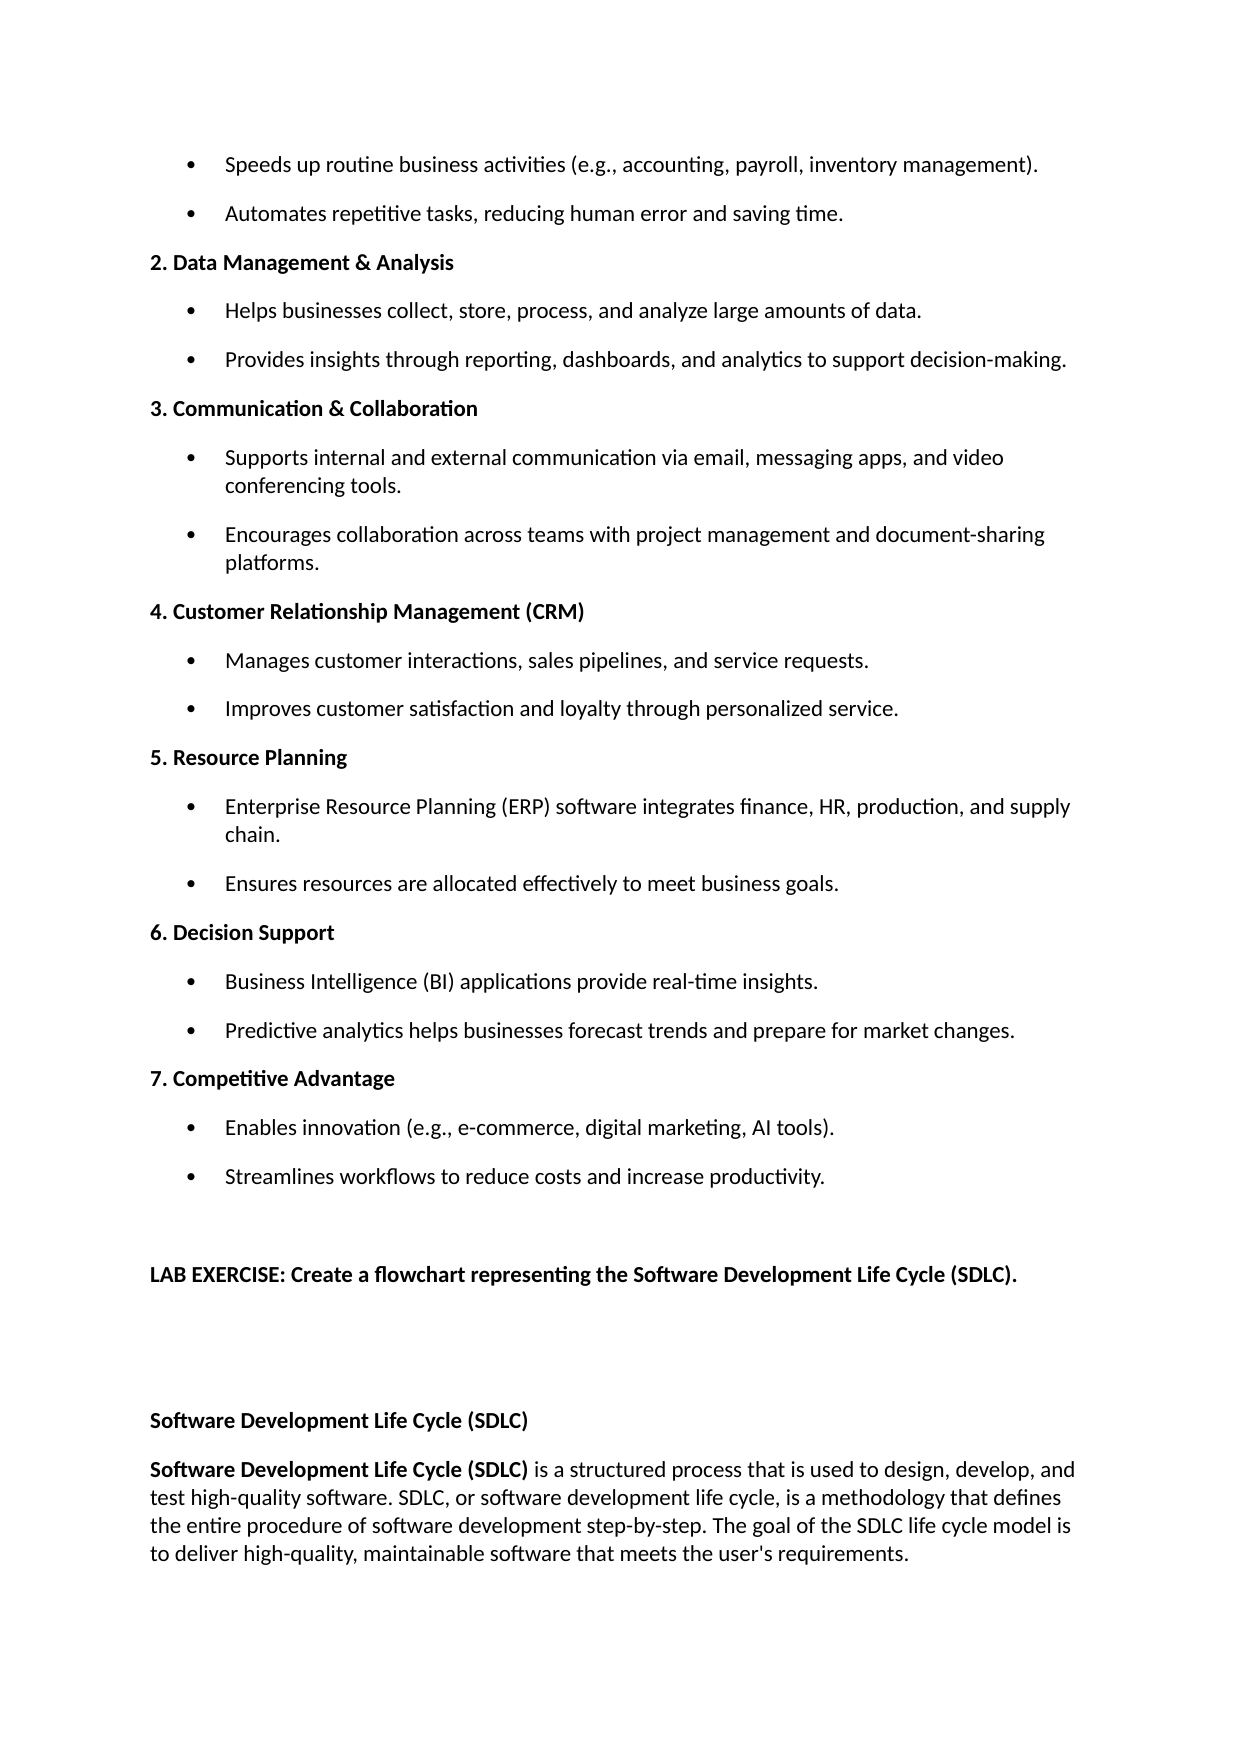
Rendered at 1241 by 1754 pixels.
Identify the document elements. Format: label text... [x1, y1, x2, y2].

text 6. Decision Support [150, 918, 1090, 946]
list Manages customer interactions, sales pipelines, and service requests. [187, 646, 1090, 674]
text Software Development Life Cycle (SDLC) is a structured process that is used to design, develop, and test high-quality software. SDLC, or software development life cycle, is a methodology that defines the entire procedure of software development step-by-step. The goal of the SDLC life cycle model is to deliver high-quality, maintainable software that meets the user's requirements. [150, 1455, 1090, 1567]
text 2. Data Management & Analysis [150, 248, 1090, 276]
list Improves customer satisfaction and loyalty through personalized service. [187, 694, 1090, 723]
list Automates repetitive tasks, reducing human error and saving time. [187, 199, 1090, 227]
text 3. Communication & Collaboration [150, 394, 1090, 422]
list Provides insights through reporting, dashboards, and analytics to support decision-making. [187, 345, 1090, 373]
list Enables innovation (e.g., e-commerce, digital marketing, AI tools). [187, 1113, 1090, 1141]
text Software Development Life Cycle (SDLC) [150, 1407, 1090, 1434]
list Enterprise Resource Planning (ERP) software integrates finance, HR, production, and supply chain. [187, 792, 1090, 848]
list Speeds up routine business activities (e.g., accounting, payroll, inventory management). [187, 150, 1090, 178]
list Encourages collaboration across teams with project management and document-sharing platforms. [187, 520, 1090, 576]
text 5. Resource Planning [150, 743, 1090, 771]
list Ensures resources are allocated effectively to meet business goals. [187, 869, 1090, 897]
list Predictive analytics helps businesses forecast trends and prepare for market changes. [187, 1016, 1090, 1044]
text LAB EXERCISE: Create a flowchart representing the Software Development Life Cycle (SDLC). [150, 1260, 1090, 1288]
list Helps businesses collect, store, process, and analyze large amounts of data. [187, 297, 1090, 324]
list Streamlines workflows to reduce costs and increase productivity. [187, 1162, 1090, 1190]
text 7. Competitive Advantage [150, 1064, 1090, 1093]
text 4. Customer Relationship Management (CRM) [150, 597, 1090, 625]
list Business Intelligence (BI) applications provide real-time insights. [187, 967, 1090, 995]
list Supports internal and external communication via email, messaging apps, and video conferencing tools. [187, 443, 1090, 499]
